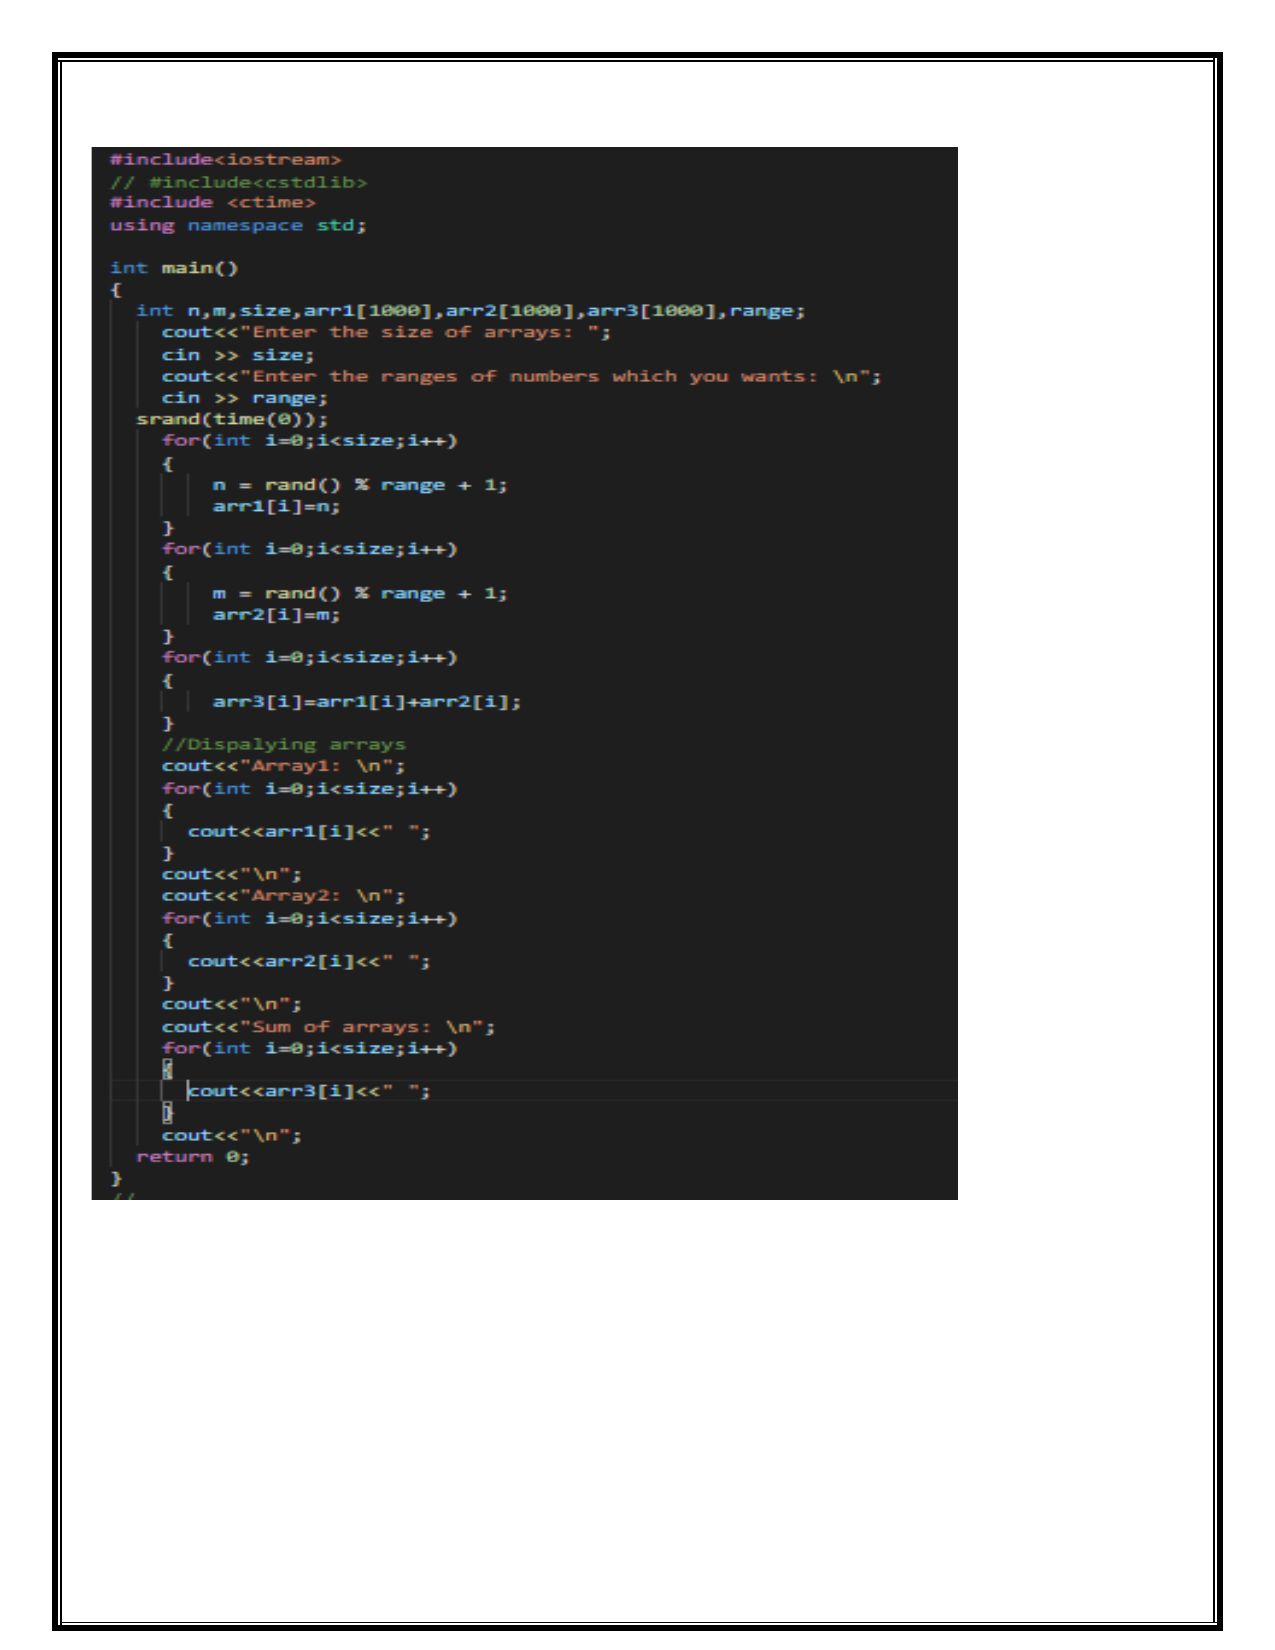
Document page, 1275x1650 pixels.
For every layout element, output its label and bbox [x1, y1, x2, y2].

picture [91, 147, 958, 1200]
